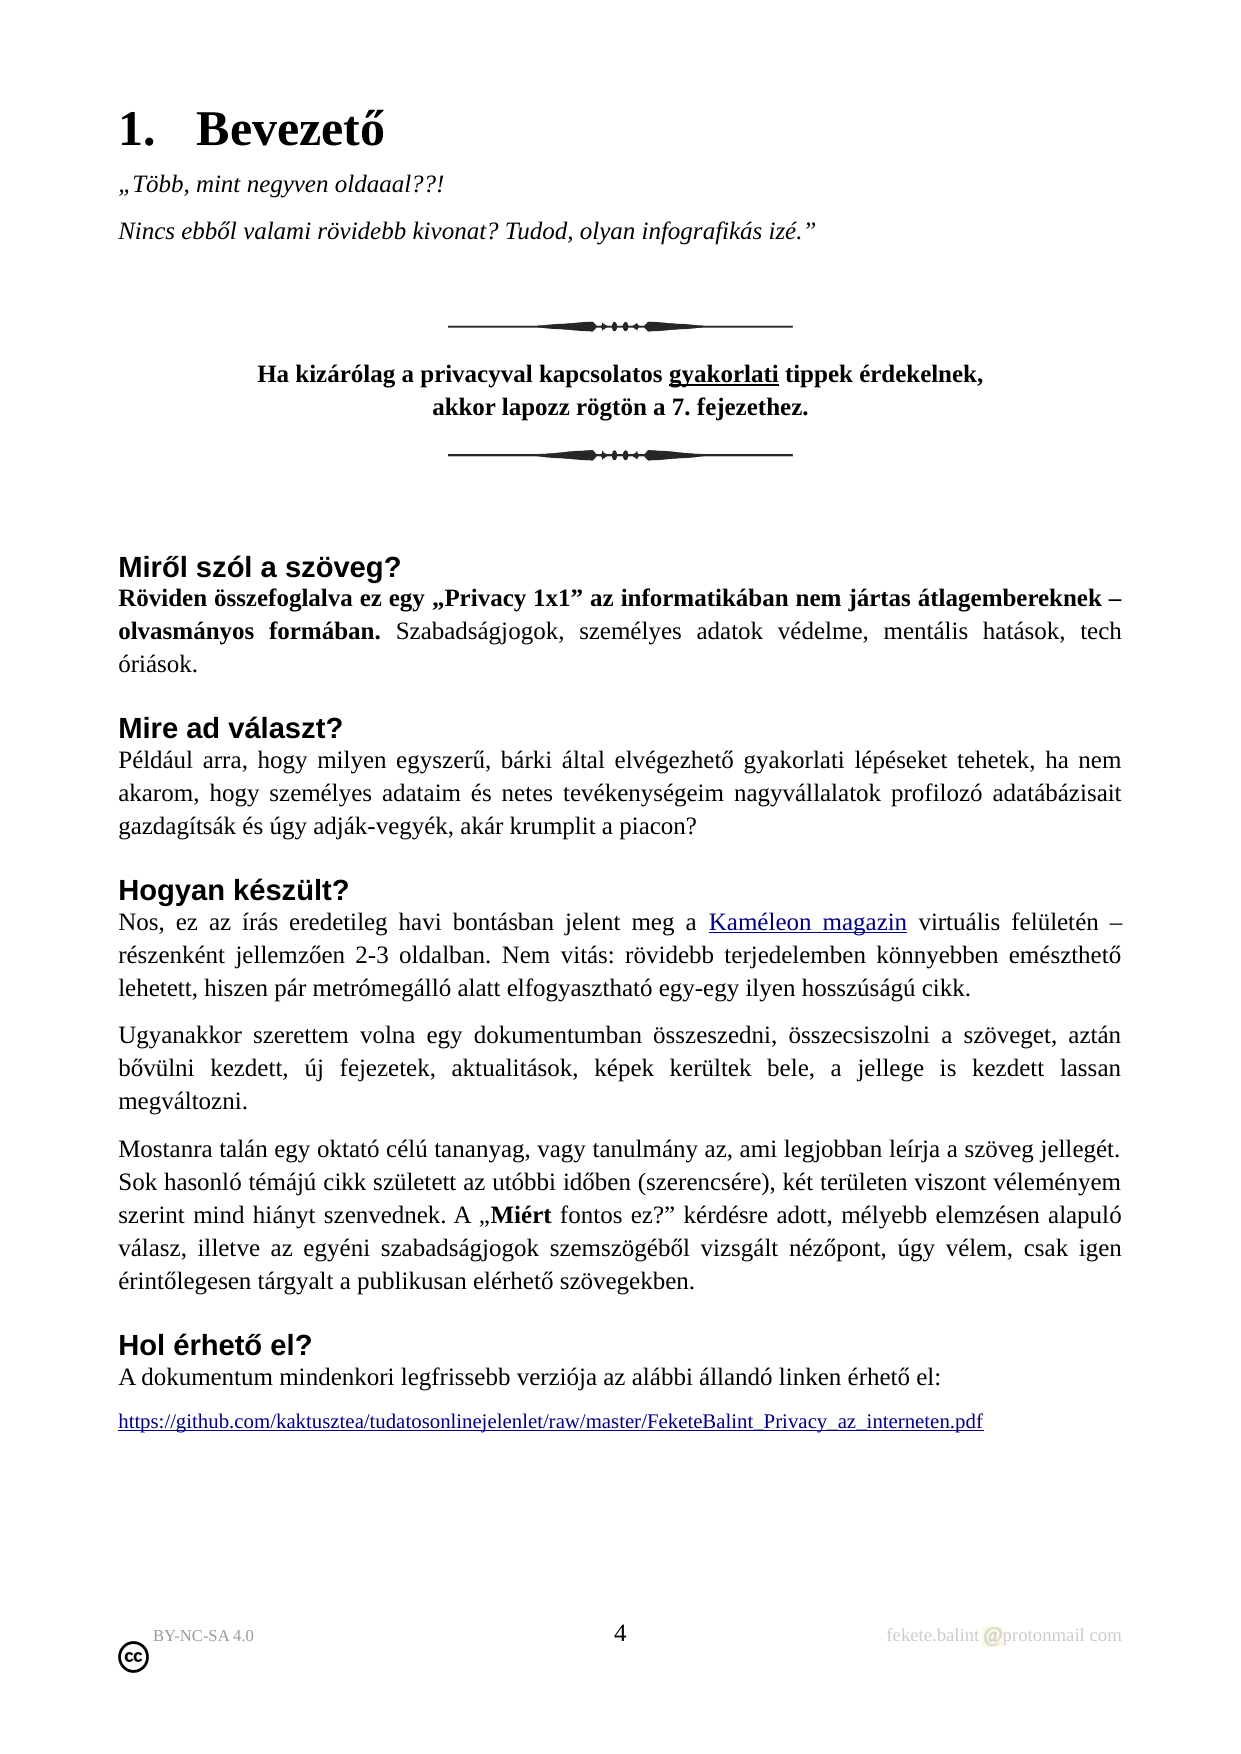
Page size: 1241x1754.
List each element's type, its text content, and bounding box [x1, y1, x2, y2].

text Ha kizárólag a privacyval kapcsolatos gyakorlati tippek érdekelnek, akkor lapozz rögtön a 7. fejezethez. [118, 359, 1122, 421]
picture [446, 446, 795, 463]
picture [446, 318, 795, 334]
picture [982, 1626, 1003, 1647]
text „Több, mint negyven oldaaal??! [118, 169, 1122, 197]
text Mostanra talán egy oktató célú tananyag, vagy tanulmány az, ami legjobban leírja a szöveg jellegét. Sok hasonló témájú cikk született az utóbbi időben (szerencsére), két területen viszont véleményem szerint mind hiányt szenvednek. A „Miért fontos ez?” kérdésre adott, mélyebb elemzésen alapuló válasz, illetve az egyéni szabadságjogok szemszögéből vizsgált nézőpont, úgy vélem, csak igen érintőlegesen tárgyalt a publikusan elérhető szövegekben. [118, 1134, 1122, 1295]
text Nincs ebből valami rövidebb kivonat? Tudod, olyan infografikás izé.” [118, 216, 1122, 245]
text A dokumentum mindenkori legfrissebb verziója az alábbi állandó linken érhető el: [118, 1362, 1122, 1391]
text Nos, ez az írás eredetileg havi bontásban jelent meg a Kaméleon magazin virtuális felületén – részenként jellemzően 2-3 oldalban. Nem vitás: rövidebb terjedelemben könnyebben emészthető lehetett, hiszen pár metrómegálló alatt elfogyasztható egy-egy ilyen hosszúságú cikk. [118, 907, 1122, 1001]
subtitle Miről szól a szöveg? [118, 549, 1122, 583]
text Ugyanakkor szerettem volna egy dokumentumban összeszedni, összecsiszolni a szöveget, aztán bővülni kezdett, új fejezetek, aktualitások, képek kerültek bele, a jellege is kezdett lassan megváltozni. [118, 1020, 1122, 1115]
text Röviden összefoglalva ez egy „Privacy 1x1” az informatikában nem jártas átlagembereknek – olvasmányos formában. Szabadságjogok, személyes adatok védelme, mentális hatások, tech óriások. [118, 583, 1122, 678]
subtitle Bevezető [118, 99, 1122, 156]
text Például arra, hogy milyen egyszerű, bárki által elvégezhető gyakorlati lépéseket tehetek, ha nem akarom, hogy személyes adataim és netes tevékenységeim nagyvállalatok profilozó adatábázisait gazdagítsák és úgy adják-vegyék, akár krumplit a piacon? [118, 745, 1122, 840]
text https://github.com/kaktusztea/tudatosonlinejelenlet/raw/master/FeketeBalint_Privacy_az_interneten.pdf [118, 1409, 1122, 1433]
subtitle Hol érhető el? [118, 1328, 1122, 1362]
picture [118, 1641, 149, 1673]
subtitle Hogyan készült? [118, 873, 1122, 907]
subtitle Mire ad választ? [118, 711, 1122, 745]
